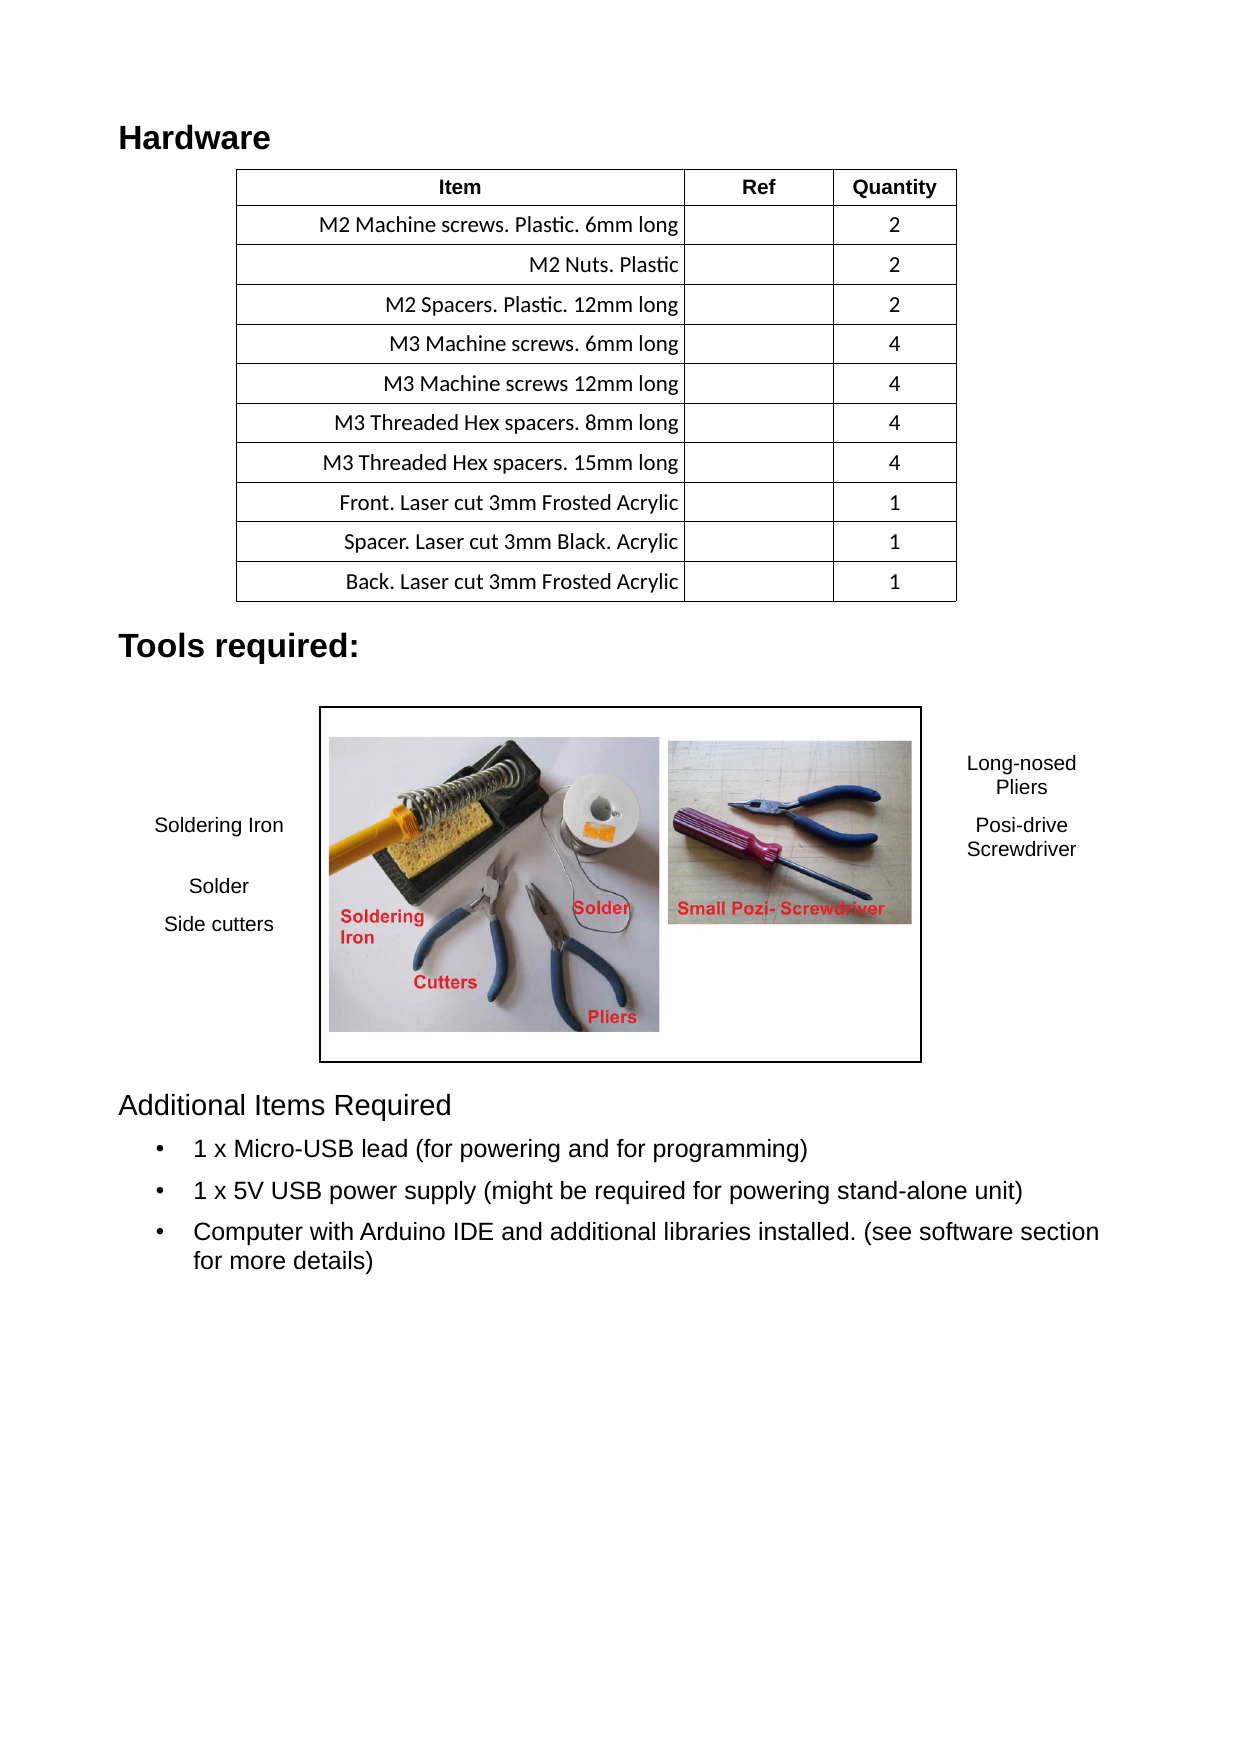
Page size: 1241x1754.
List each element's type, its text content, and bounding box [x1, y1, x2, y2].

table_cell [118, 743, 319, 804]
table_cell [922, 979, 1122, 1016]
table_cell [685, 483, 833, 521]
table_cell Spacer. Laser cut 3mm Black. Acrylic [237, 522, 684, 561]
table_cell [685, 285, 833, 323]
table_cell 2 [834, 285, 956, 323]
table_cell [685, 364, 833, 403]
picture [328, 737, 912, 1032]
table_cell M2 Nuts. Plastic [237, 245, 684, 284]
table_cell 2 [834, 206, 956, 244]
table_cell M2 Machine screws. Plastic. 6mm long [237, 206, 684, 244]
subtitle Hardware [118, 118, 1122, 157]
table_cell [118, 941, 319, 978]
table_cell [922, 941, 1122, 978]
table_cell [685, 404, 833, 442]
table_cell M3 Machine screws. 6mm long [237, 325, 684, 363]
table_cell [685, 206, 833, 244]
table_cell [685, 443, 833, 482]
table_cell [118, 979, 319, 1016]
table_cell Side cutters [118, 904, 319, 941]
table_cell 1 [834, 522, 956, 561]
list Computer with Arduino IDE and additional libraries installed. (see software section for more details) [156, 1217, 1122, 1275]
table_cell 1 [834, 483, 956, 521]
table_cell [922, 904, 1122, 941]
table_header [321, 738, 920, 1061]
table_cell [118, 1016, 319, 1061]
table_header [922, 706, 1122, 743]
table_cell [685, 325, 833, 363]
subtitle Additional Items Required [118, 1088, 1122, 1122]
subtitle Tools required: [118, 626, 1122, 664]
table_cell 1 [834, 562, 956, 601]
list 1 x 5V USB power supply (might be required for powering stand-alone unit) [156, 1176, 1122, 1204]
table_cell 4 [834, 364, 956, 403]
table_cell [922, 1016, 1122, 1061]
table_cell M2 Spacers. Plastic. 12mm long [237, 285, 684, 323]
table_cell Posi-drive Screwdriver [922, 805, 1122, 866]
list 1 x Micro-USB lead (for powering and for programming) [156, 1134, 1122, 1163]
table_cell M3 Threaded Hex spacers. 8mm long [237, 404, 684, 442]
table_header Ref [685, 170, 833, 205]
table_cell [685, 245, 833, 284]
table_cell Soldering Iron [118, 805, 319, 866]
table_header Quantity [834, 170, 956, 205]
table_cell [685, 562, 833, 601]
table_cell M3 Threaded Hex spacers. 15mm long [237, 443, 684, 482]
table_cell [922, 866, 1122, 903]
table_cell [685, 522, 833, 561]
table_cell M3 Machine screws 12mm long [237, 364, 684, 403]
table_cell Solder [118, 866, 319, 903]
table_cell Front. Laser cut 3mm Frosted Acrylic [237, 483, 684, 521]
table_header Item [237, 170, 684, 205]
table_cell Back. Laser cut 3mm Frosted Acrylic [237, 562, 684, 601]
table_cell 4 [834, 443, 956, 482]
table_cell 4 [834, 325, 956, 363]
table_cell 4 [834, 404, 956, 442]
table_cell Long-nosed Pliers [922, 743, 1122, 804]
table_cell 2 [834, 245, 956, 284]
table_header [321, 708, 920, 737]
table_header [118, 706, 319, 743]
